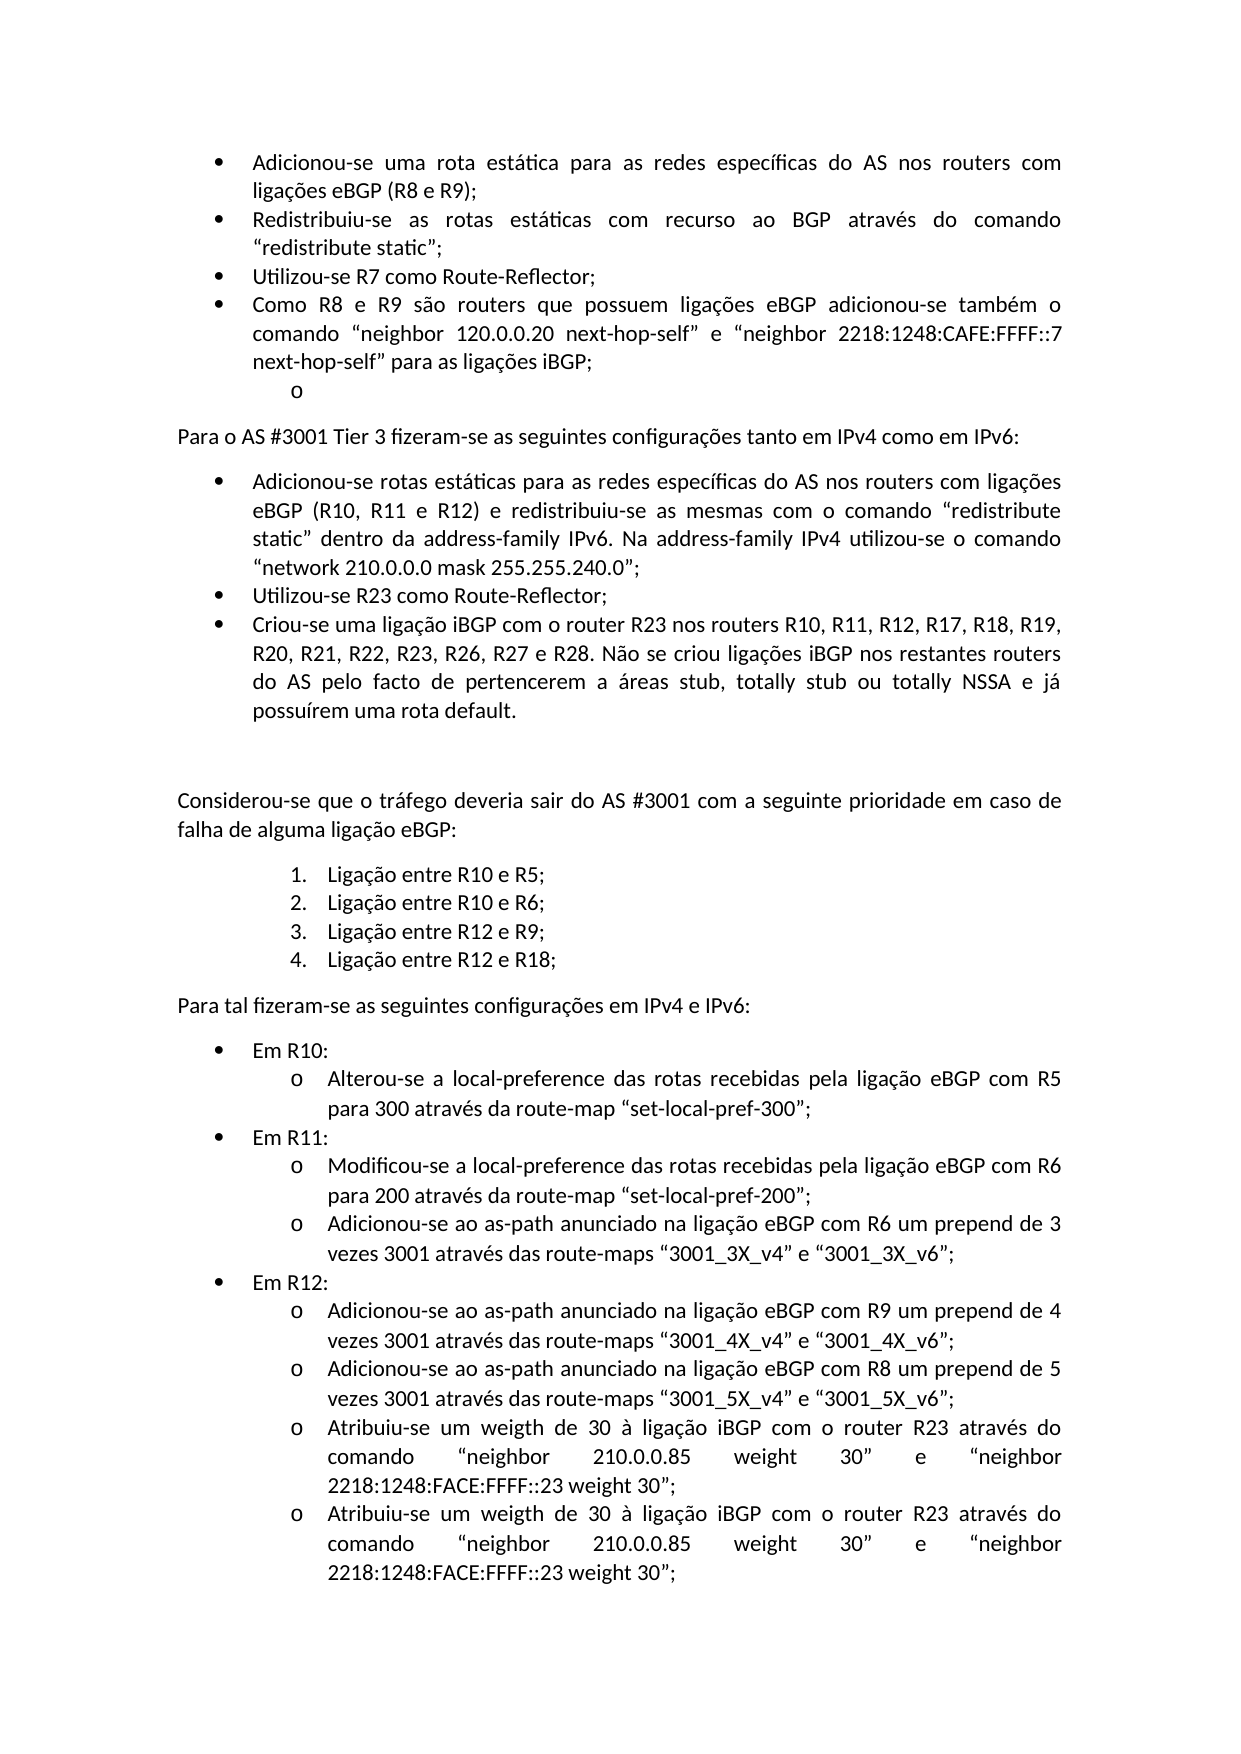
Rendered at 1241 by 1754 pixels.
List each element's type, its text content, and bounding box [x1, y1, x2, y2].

text Considerou-se que o tráfego deveria sair do AS #3001 com a seguinte prioridade em caso de falha de alguma ligação eBGP: [177, 786, 1063, 843]
list Atribuiu-se um weigth de 30 à ligação iBGP com o router R23 através do comando “neighbor 210.0.0.85 weight 30” e “neighbor 2218:1248:FACE:FFFF::23 weight 30”; [290, 1499, 1063, 1586]
list Em R12: [215, 1268, 1063, 1296]
list Utilizou-se R7 como Route-Reflector; [215, 262, 1063, 290]
list Como R8 e R9 são routers que possuem ligações eBGP adicionou-se também o comando “neighbor 120.0.0.20 next-hop-self” e “neighbor 2218:1248:CAFE:FFFF::7 next-hop-self” para as ligações iBGP; [215, 290, 1063, 375]
list Redistribuiu-se as rotas estáticas com recurso ao BGP através do comando “redistribute static”; [215, 205, 1063, 261]
list Em R10: [215, 1036, 1063, 1064]
list Adicionou-se rotas estáticas para as redes específicas do AS nos routers com ligações eBGP (R10, R11 e R12) e redistribuiu-se as mesmas com o comando “redistribute static” dentro da address-family IPv6. Na address-family IPv4 utilizou-se o comando “network 210.0.0.0 mask 255.255.240.0”; [215, 467, 1063, 581]
list Adicionou-se ao as-path anunciado na ligação eBGP com R9 um prepend de 4 vezes 3001 através das route-maps “3001_4X_v4” e “3001_4X_v6”; [290, 1296, 1063, 1354]
list Atribuiu-se um weigth de 30 à ligação iBGP com o router R23 através do comando “neighbor 210.0.0.85 weight 30” e “neighbor 2218:1248:FACE:FFFF::23 weight 30”; [290, 1413, 1063, 1499]
list Modificou-se a local-preference das rotas recebidas pela ligação eBGP com R6 para 200 através da route-map “set-local-pref-200”; [290, 1151, 1063, 1209]
list Ligação entre R12 e R9; [290, 917, 1063, 945]
list Adicionou-se ao as-path anunciado na ligação eBGP com R6 um prepend de 3 vezes 3001 através das route-maps “3001_3X_v4” e “3001_3X_v6”; [290, 1209, 1063, 1267]
text Para tal fizeram-se as seguintes configurações em IPv4 e IPv6: [177, 991, 1063, 1019]
list Ligação entre R10 e R5; [290, 860, 1063, 888]
list Criou-se uma ligação iBGP com o router R23 nos routers R10, R11, R12, R17, R18, R19, R20, R21, R22, R23, R26, R27 e R28. Não se criou ligações iBGP nos restantes routers do AS pelo facto de pertencerem a áreas stub, totally stub ou totally NSSA e já possuírem uma rota default. [215, 610, 1063, 724]
list Adicionou-se uma rota estática para as redes específicas do AS nos routers com ligações eBGP (R8 e R9); [215, 148, 1063, 204]
list Ligação entre R10 e R6; [290, 888, 1063, 917]
list Ligação entre R12 e R18; [290, 946, 1063, 974]
list Utilizou-se R23 como Route-Reflector; [215, 582, 1063, 610]
text Para o AS #3001 Tier 3 fizeram-se as seguintes configurações tanto em IPv4 como em IPv6: [177, 422, 1063, 450]
list Alterou-se a local-preference das rotas recebidas pela ligação eBGP com R5 para 300 através da route-map “set-local-pref-300”; [290, 1064, 1063, 1122]
list Em R11: [215, 1123, 1063, 1151]
list Adicionou-se ao as-path anunciado na ligação eBGP com R8 um prepend de 5 vezes 3001 através das route-maps “3001_5X_v4” e “3001_5X_v6”; [290, 1354, 1063, 1412]
